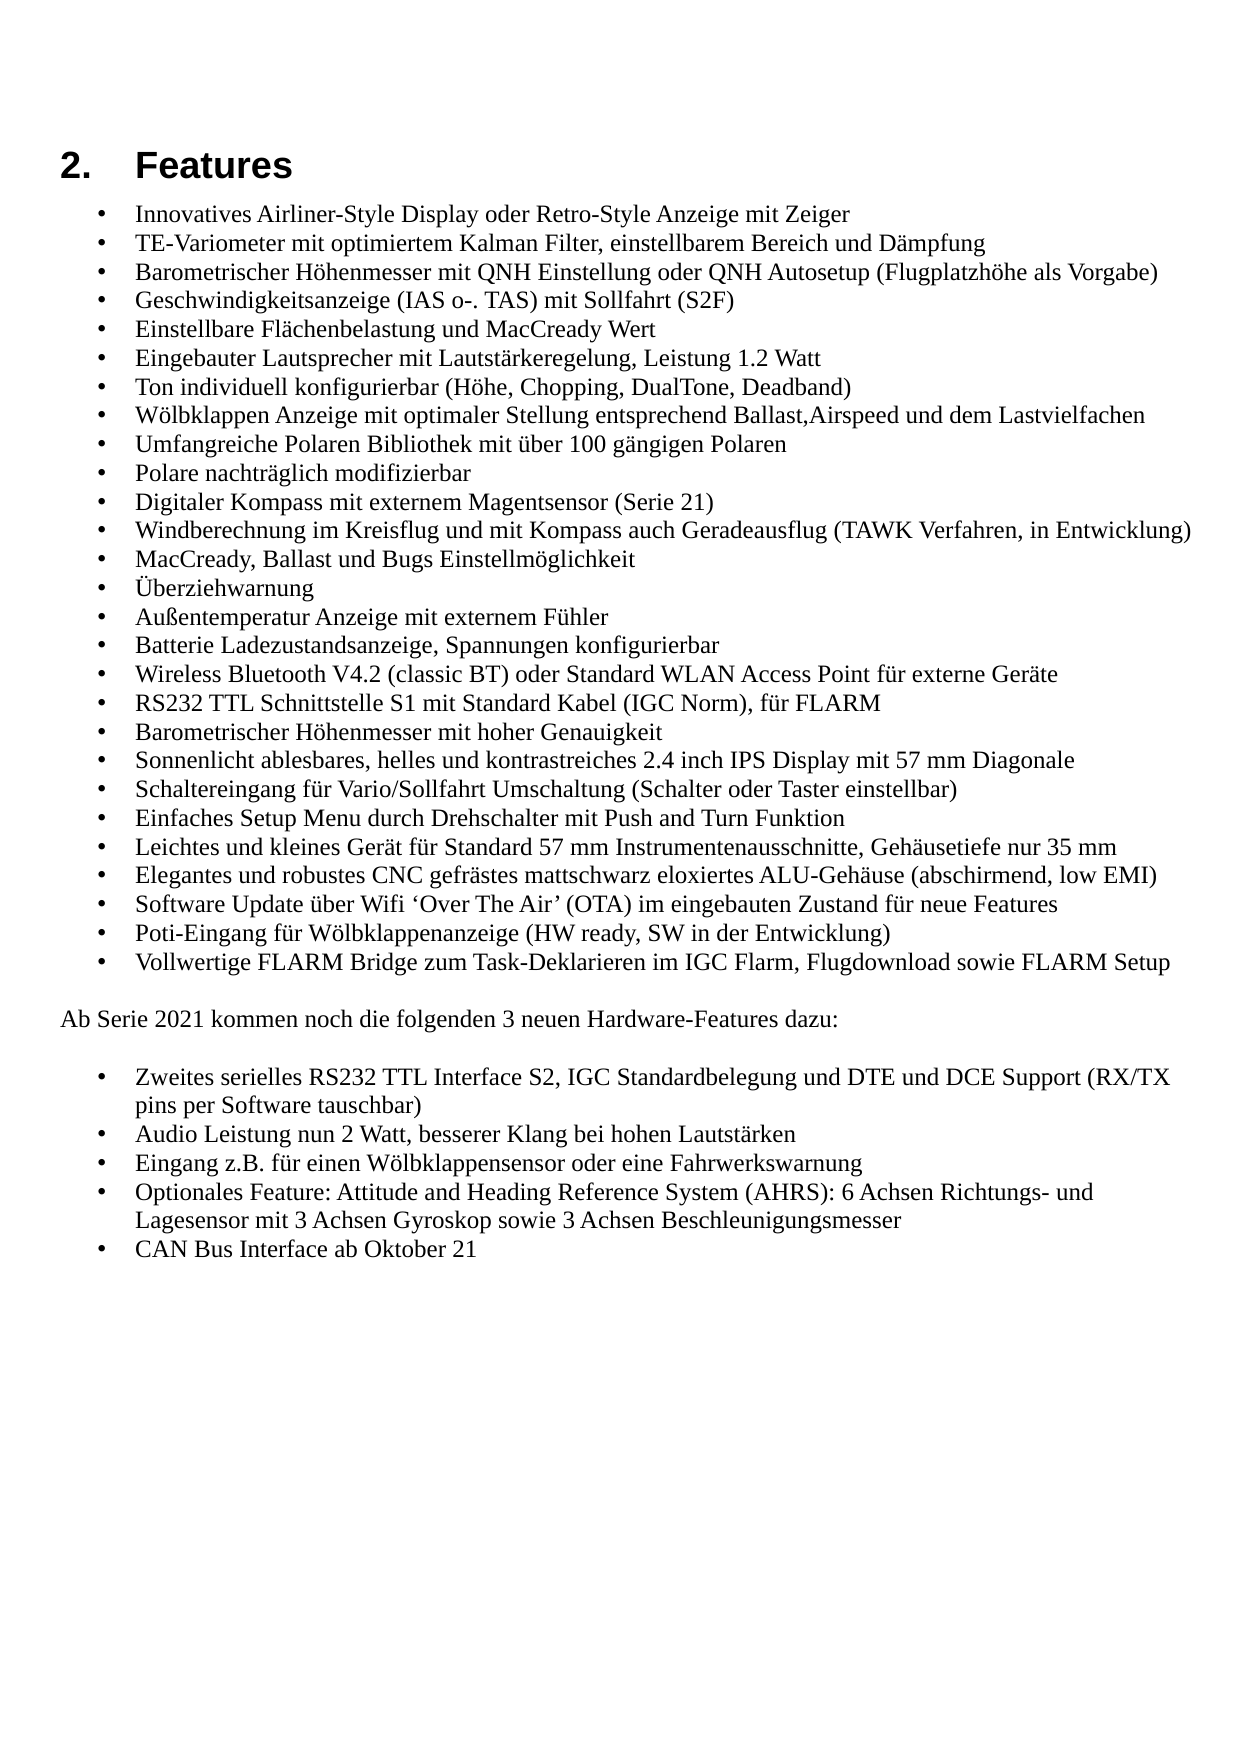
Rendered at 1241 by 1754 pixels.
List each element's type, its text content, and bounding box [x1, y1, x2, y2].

list Leichtes und kleines Gerät für Standard 57 mm Instrumentenausschnitte, Gehäusetiefe nur 35 mm [97, 832, 1207, 861]
list Schaltereingang für Vario/Sollfahrt Umschaltung (Schalter oder Taster einstellbar) [97, 774, 1207, 803]
list Poti-Eingang für Wölbklappenanzeige (HW ready, SW in der Entwicklung) [97, 918, 1207, 947]
list Digitaler Kompass mit externem Magentsensor (Serie 21) [97, 487, 1207, 516]
list CAN Bus Interface ab Oktober 21 [97, 1234, 1207, 1263]
list Innovatives Airliner-Style Display oder Retro-Style Anzeige mit Zeiger [97, 199, 1207, 228]
list Eingang z.B. für einen Wölbklappensensor oder eine Fahrwerkswarnung [97, 1148, 1207, 1177]
list Vollwertige FLARM Bridge zum Task-Deklarieren im IGC Flarm, Flugdownload sowie FLARM Setup [97, 947, 1207, 976]
list Polare nachträglich modifizierbar [97, 458, 1207, 487]
list Sonnenlicht ablesbares, helles und kontrastreiches 2.4 inch IPS Display mit 57 mm Diagonale [97, 746, 1207, 774]
list Überziehwarnung [97, 573, 1207, 602]
list Windberechnung im Kreisflug und mit Kompass auch Geradeausflug (TAWK Verfahren, in Entwicklung) [97, 516, 1207, 544]
text Ab Serie 2021 kommen noch die folgenden 3 neuen Hardware-Features dazu: [60, 1004, 1207, 1033]
list Wölbklappen Anzeige mit optimaler Stellung entsprechend Ballast,Airspeed und dem Lastvielfachen [97, 401, 1207, 429]
list Elegantes und robustes CNC gefrästes mattschwarz eloxiertes ALU-Gehäuse (abschirmend, low EMI) [97, 861, 1207, 889]
list Batterie Ladezustandsanzeige, Spannungen konfigurierbar [97, 631, 1207, 659]
list Barometrischer Höhenmesser mit QNH Einstellung oder QNH Autosetup (Flugplatzhöhe als Vorgabe) [97, 257, 1207, 286]
list RS232 TTL Schnittstelle S1 mit Standard Kabel (IGC Norm), für FLARM [97, 688, 1207, 717]
list Umfangreiche Polaren Bibliothek mit über 100 gängigen Polaren [97, 429, 1207, 458]
list Optionales Feature: Attitude and Heading Reference System (AHRS): 6 Achsen Richtungs- und Lagesensor mit 3 Achsen Gyroskop sowie 3 Achsen Beschleunigungsmesser [97, 1177, 1207, 1234]
list Eingebauter Lautsprecher mit Lautstärkeregelung, Leistung 1.2 Watt [97, 343, 1207, 372]
list MacCready, Ballast und Bugs Einstellmöglichkeit [97, 544, 1207, 573]
list Einstellbare Flächenbelastung und MacCready Wert [97, 314, 1207, 343]
list Audio Leistung nun 2 Watt, besserer Klang bei hohen Lautstärken [97, 1119, 1207, 1148]
list Zweites serielles RS232 TTL Interface S2, IGC Standardbelegung und DTE und DCE Support (RX/TX pins per Software tauschbar) [97, 1062, 1207, 1119]
subtitle Features [60, 143, 1207, 187]
list Einfaches Setup Menu durch Drehschalter mit Push and Turn Funktion [97, 803, 1207, 832]
list Barometrischer Höhenmesser mit hoher Genauigkeit [97, 717, 1207, 746]
list Geschwindigkeitsanzeige (IAS o-. TAS) mit Sollfahrt (S2F) [97, 286, 1207, 314]
list Ton individuell konfigurierbar (Höhe, Chopping, DualTone, Deadband) [97, 372, 1207, 401]
list Wireless Bluetooth V4.2 (classic BT) oder Standard WLAN Access Point für externe Geräte [97, 659, 1207, 688]
list TE-Variometer mit optimiertem Kalman Filter, einstellbarem Bereich und Dämpfung [97, 228, 1207, 257]
list Software Update über Wifi ‘Over The Air’ (OTA) im eingebauten Zustand für neue Features [97, 889, 1207, 918]
list Außentemperatur Anzeige mit externem Fühler [97, 602, 1207, 631]
